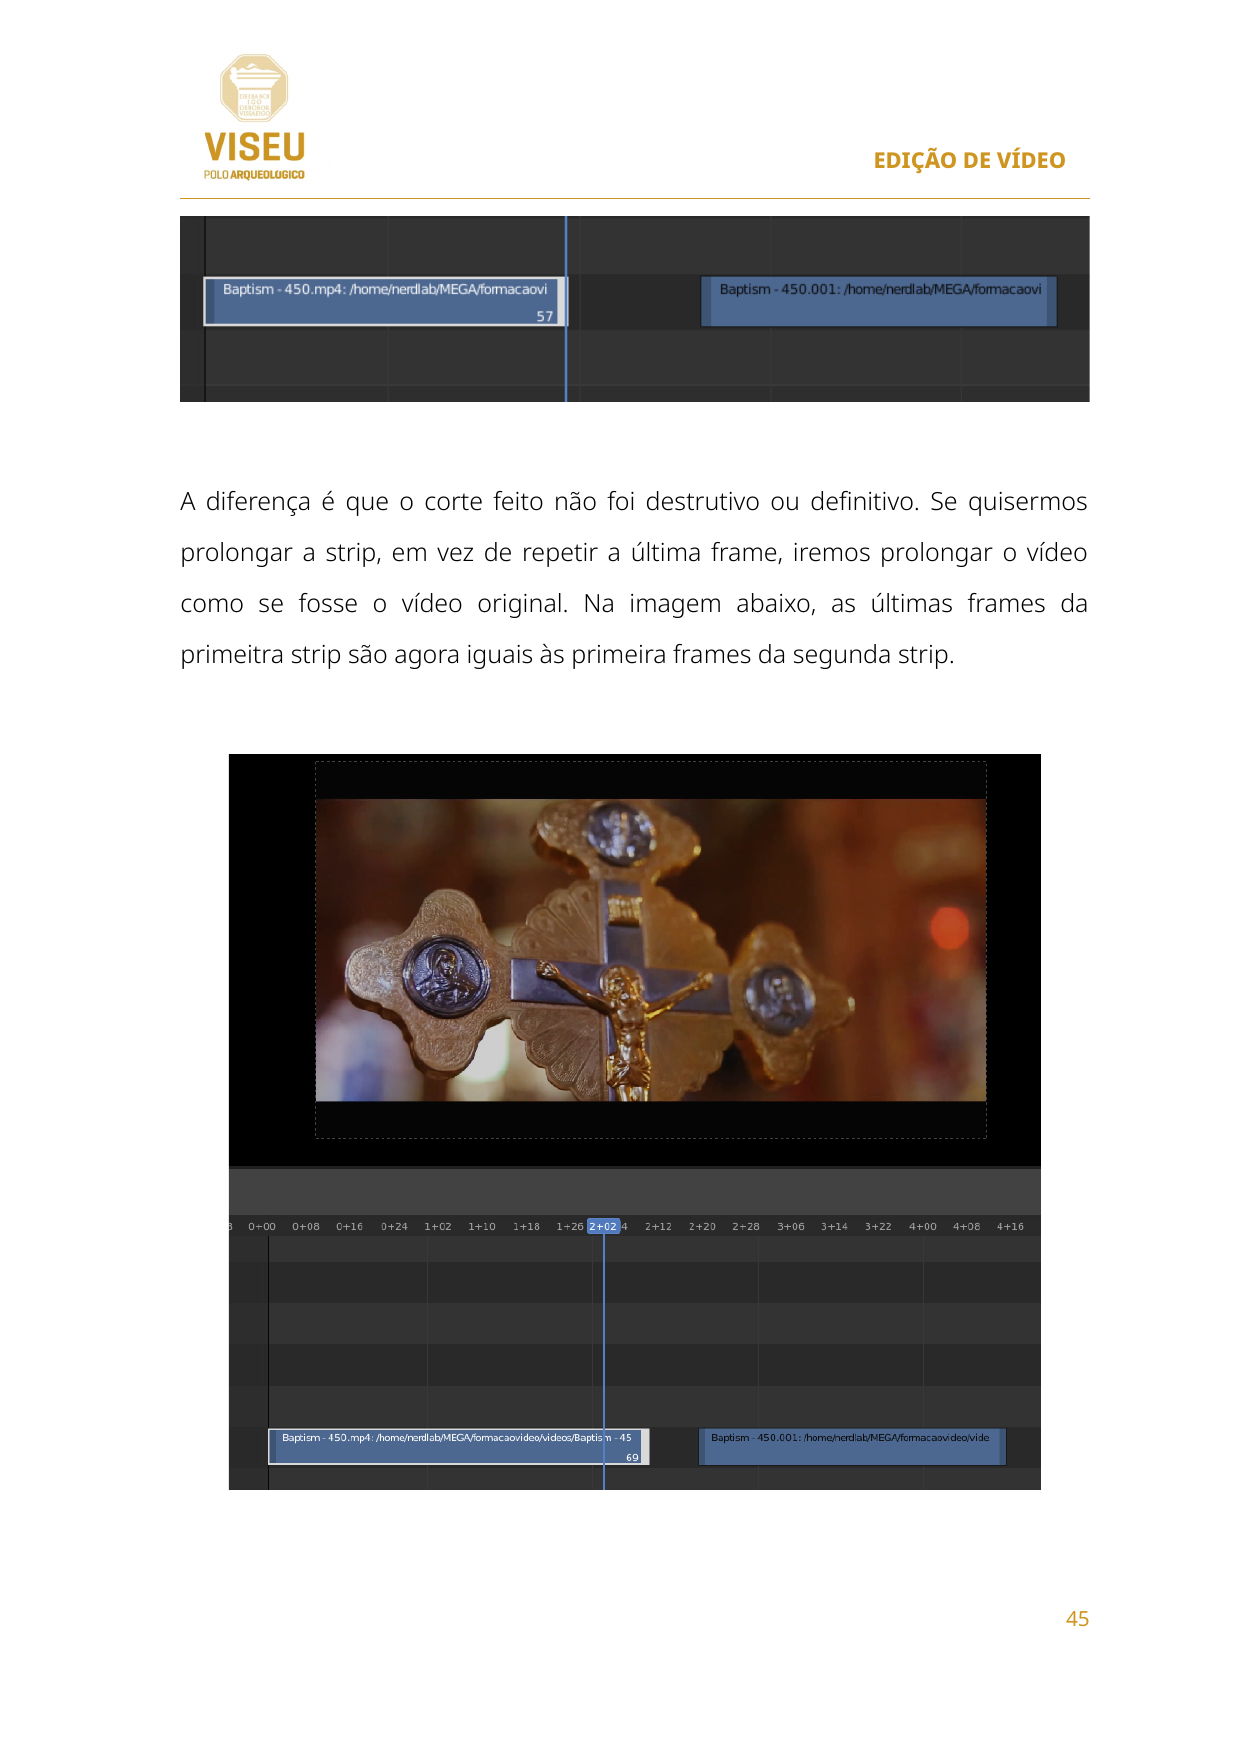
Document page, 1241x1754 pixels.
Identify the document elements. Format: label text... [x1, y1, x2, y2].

picture [228, 754, 1041, 1490]
text A diferença é que o corte feito não foi destrutivo ou definitivo. Se quisermos prolongar a strip, em vez de repetir a última frame, iremos prolongar o vídeo como se fosse o vídeo original. Na imagem abaixo, as últimas frames da primeitra strip são agora iguais às primeira frames da segunda strip. [180, 484, 1090, 671]
picture [180, 216, 1090, 402]
